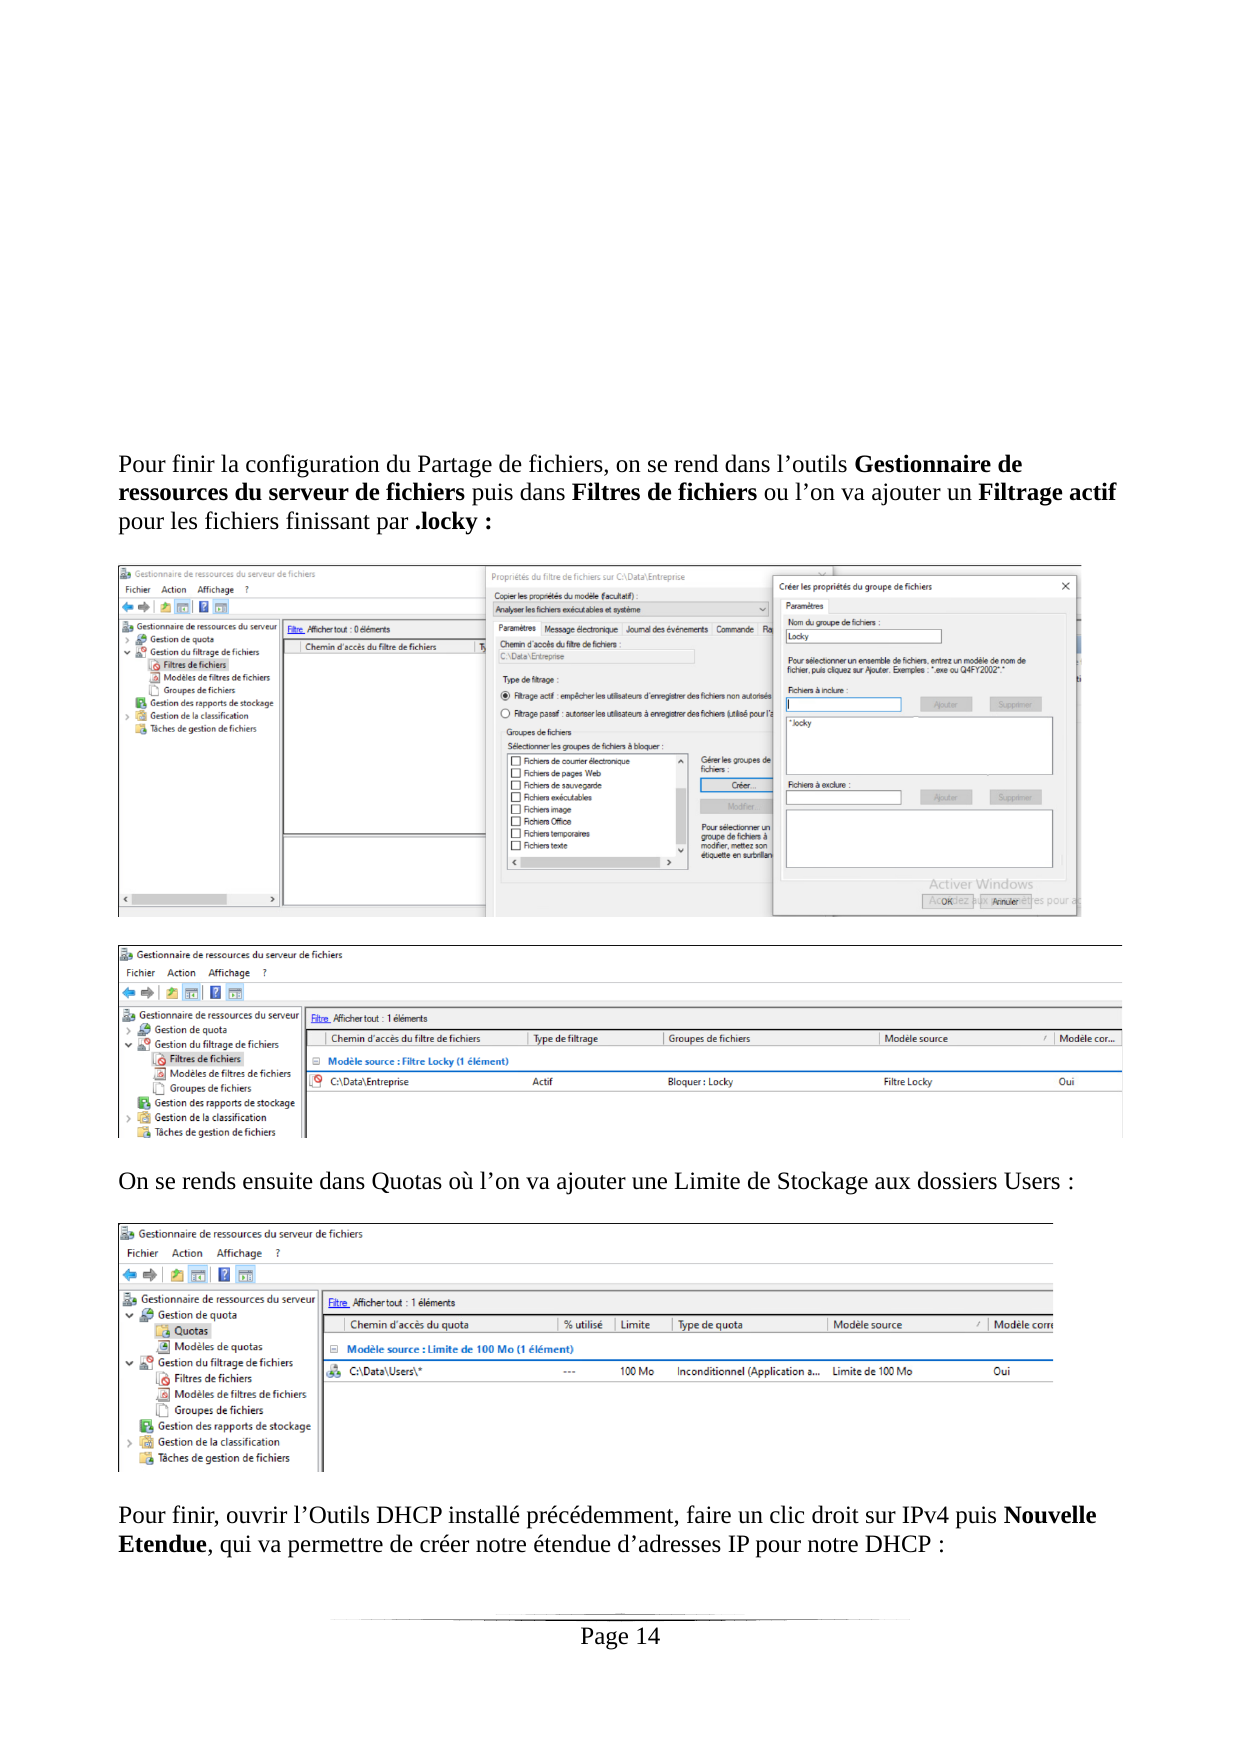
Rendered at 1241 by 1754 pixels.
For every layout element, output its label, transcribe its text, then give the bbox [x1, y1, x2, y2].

text C:/Data/Entreprise --------Commun --------Direction --------Rh --------Technique C:/Data/Users On active le Partage sur le dossier Entreprise et le dossier Users en faisant Propriétés > Partage avancé… > Autorisations > Tout le monde en Contrôle total : (On ajoute un $ au fichier Users lors du Partage pour le définir en tant que partage caché) On peut ensuite ouvrir la Gestion de stratégie de groupe dans Gestionnaire de Serveur > Outils, qui permet de créer les GPO : On commence par créer la GPO qui permettra de faire apparaitre le Lecteur P :Entreprise sur chaque session Utilisateur : On créer également les GPO permettant de bloquer la base de registre et le panneau de configuration aux utilisateurs : On place ensuite ces différentes GPO dans les bonnes OU pour qu’elles concernent seulement les utilisateurs souhaités : Une fois ceci fait, on peut se rendre dans Default Domain Policy en déroulant le domaine actuel pour modifier la Stratégie de mot de passe du domaine : Pour finir la configuration du Partage de fichiers, on se rend dans l’outils Gestionnaire de ressources du serveur de fichiers puis dans Filtres de fichiers ou l’on va ajouter un Filtrage actif pour les fichiers finissant par .locky : On se rends ensuite dans Quotas où l’on va ajouter une Limite de Stockage aux dossiers Users : Pour finir, ouvrir l’Outils DHCP installé précédemment, faire un clic droit sur IPv4 puis Nouvelle Etendue, qui va permettre de créer notre étendue d’adresses IP pour notre DHCP : O On peut également faire une réservation d’adresse IP dans Réservations pour notre machine Cliente (J’ai ici choisis 10.193.102.3) et également ajouter des Options pour l’étendue que l’on vient de créer : L’option 1 de valeur 0x2 permet de désactiver NetBios sur toutes les machines clientes du serveur. L’option 2 permet de définir la Passerelle par défaut des machines clientes du serveur. L’option 3 permet de définir l’adresse IP du serveur DNS sur les machines clientes du serveur. Notre configuration est maintenant terminée, on peut finir par installer si on le souhaite les fonctionnalités RSAT sur la machine Cliente pour accéder au serveur Active Directory à Distance et pouvoir l’administrer plus facilement : On peut ensuite démarrer la machine Client, rejoindre le Réseau dom.lula.fr et se connecter avec l’un des utilisateurs pour vérifier si celui-ci à bien les bons accès sur le partage de fichiers et si il récupère bien une adresse IP ! Tout devrait être fonctionnel ! Comment faire ? : On peut ensuite changer de session pour utiliser n’importe quel compte utilisateur créé précédemment ! Je conseille également de désactiver l’énumération basée sur l’accès dans Gestionnaire de Serveur > Partage, celle-ci forçant à faire disparaitre les fichiers auquel les utilisateurs n’ont pas accès, ce qui n’est pas pratique... : Sources : OpenNebula | Moodle https://learn.microsoft.com/ Alexandre Rota | Explications de Cours [118, 75, 1122, 945]
text C:/Data/Entreprise --------Commun --------Direction --------Rh --------Technique C:/Data/Users On active le Partage sur le dossier Entreprise et le dossier Users en faisant Propriétés > Partage avancé… > Autorisations > Tout le monde en Contrôle total : (On ajoute un $ au fichier Users lors du Partage pour le définir en tant que partage caché) On peut ensuite ouvrir la Gestion de stratégie de groupe dans Gestionnaire de Serveur > Outils, qui permet de créer les GPO : On commence par créer la GPO qui permettra de faire apparaitre le Lecteur P :Entreprise sur chaque session Utilisateur : On créer également les GPO permettant de bloquer la base de registre et le panneau de configuration aux utilisateurs : On place ensuite ces différentes GPO dans les bonnes OU pour qu’elles concernent seulement les utilisateurs souhaités : Une fois ceci fait, on peut se rendre dans Default Domain Policy en déroulant le domaine actuel pour modifier la Stratégie de mot de passe du domaine : Pour finir la configuration du Partage de fichiers, on se rend dans l’outils Gestionnaire de ressources du serveur de fichiers puis dans Filtres de fichiers ou l’on va ajouter un Filtrage actif pour les fichiers finissant par .locky : On se rends ensuite dans Quotas où l’on va ajouter une Limite de Stockage aux dossiers Users : Pour finir, ouvrir l’Outils DHCP installé précédemment, faire un clic droit sur IPv4 puis Nouvelle Etendue, qui va permettre de créer notre étendue d’adresses IP pour notre DHCP : O On peut également faire une réservation d’adresse IP dans Réservations pour notre machine Cliente (J’ai ici choisis 10.193.102.3) et également ajouter des Options pour l’étendue que l’on vient de créer : L’option 1 de valeur 0x2 permet de désactiver NetBios sur toutes les machines clientes du serveur. L’option 2 permet de définir la Passerelle par défaut des machines clientes du serveur. L’option 3 permet de définir l’adresse IP du serveur DNS sur les machines clientes du serveur. Notre configuration est maintenant terminée, on peut finir par installer si on le souhaite les fonctionnalités RSAT sur la machine Cliente pour accéder au serveur Active Directory à Distance et pouvoir l’administrer plus facilement : On peut ensuite démarrer la machine Client, rejoindre le Réseau dom.lula.fr et se connecter avec l’un des utilisateurs pour vérifier si celui-ci à bien les bons accès sur le partage de fichiers et si il récupère bien une adresse IP ! Tout devrait être fonctionnel ! Comment faire ? : On peut ensuite changer de session pour utiliser n’importe quel compte utilisateur créé précédemment ! Je conseille également de désactiver l’énumération basée sur l’accès dans Gestionnaire de Serveur > Partage, celle-ci forçant à faire disparaitre les fichiers auquel les utilisateurs n’ont pas accès, ce qui n’est pas pratique... : Sources : OpenNebula | Moodle https://learn.microsoft.com/ Alexandre Rota | Explications de Cours [118, 1138, 1122, 1586]
